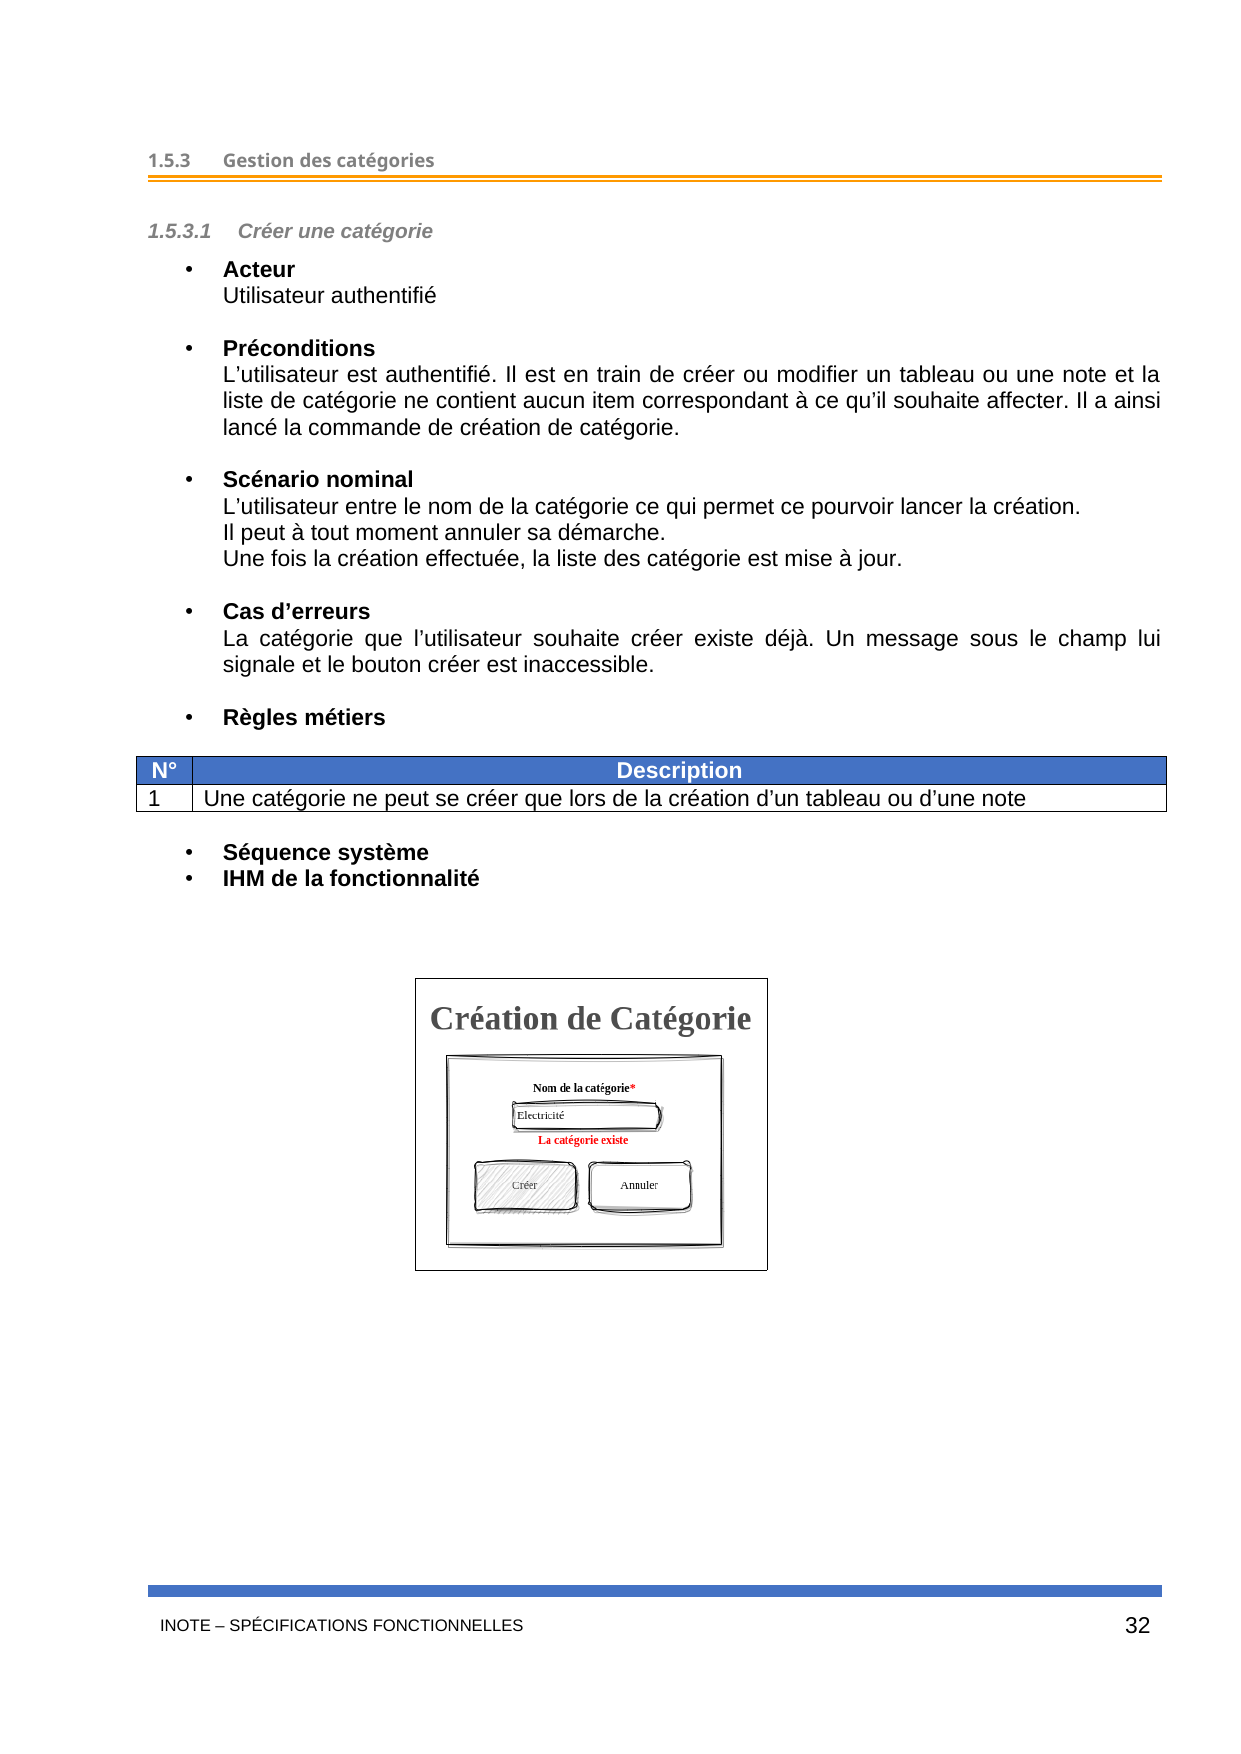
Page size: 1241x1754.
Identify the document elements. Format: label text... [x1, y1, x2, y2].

list L’utilisateur entre le nom de la catégorie ce qui permet ce pourvoir lancer la création. [185, 493, 1162, 519]
table_header N° [137, 757, 192, 784]
list L’utilisateur est authentifié. Il est en train de créer ou modifier un tableau ou une note et la liste de catégorie ne contient aucun item correspondant à ce qu’il souhaite affecter. Il a ainsi lancé la commande de création de catégorie. [185, 361, 1162, 440]
list Il peut à tout moment annuler sa démarche. [185, 519, 1162, 545]
list Séquence système [185, 838, 1162, 865]
list IHM de la fonctionnalité [185, 865, 1162, 891]
list Règles métiers [185, 703, 1162, 730]
list Scénario nominal [185, 466, 1162, 493]
subtitle Créer une catégorie [148, 219, 1162, 243]
picture [418, 980, 764, 1267]
table_header Description [193, 757, 1166, 784]
subtitle Gestion des catégories [148, 148, 1162, 175]
list Utilisateur authentifié [185, 282, 1162, 308]
list Acteur [185, 256, 1162, 282]
table_cell 1 [137, 785, 192, 811]
table_cell Une catégorie ne peut se créer que lors de la création d’un tableau ou d’une note [193, 785, 1166, 811]
list Une fois la création effectuée, la liste des catégorie est mise à jour. [185, 545, 1162, 572]
list Préconditions [185, 334, 1162, 361]
list Cas d’erreurs [185, 598, 1162, 624]
list La catégorie que l’utilisateur souhaite créer existe déjà. Un message sous le champ lui signale et le bouton créer est inaccessible. [185, 624, 1162, 677]
